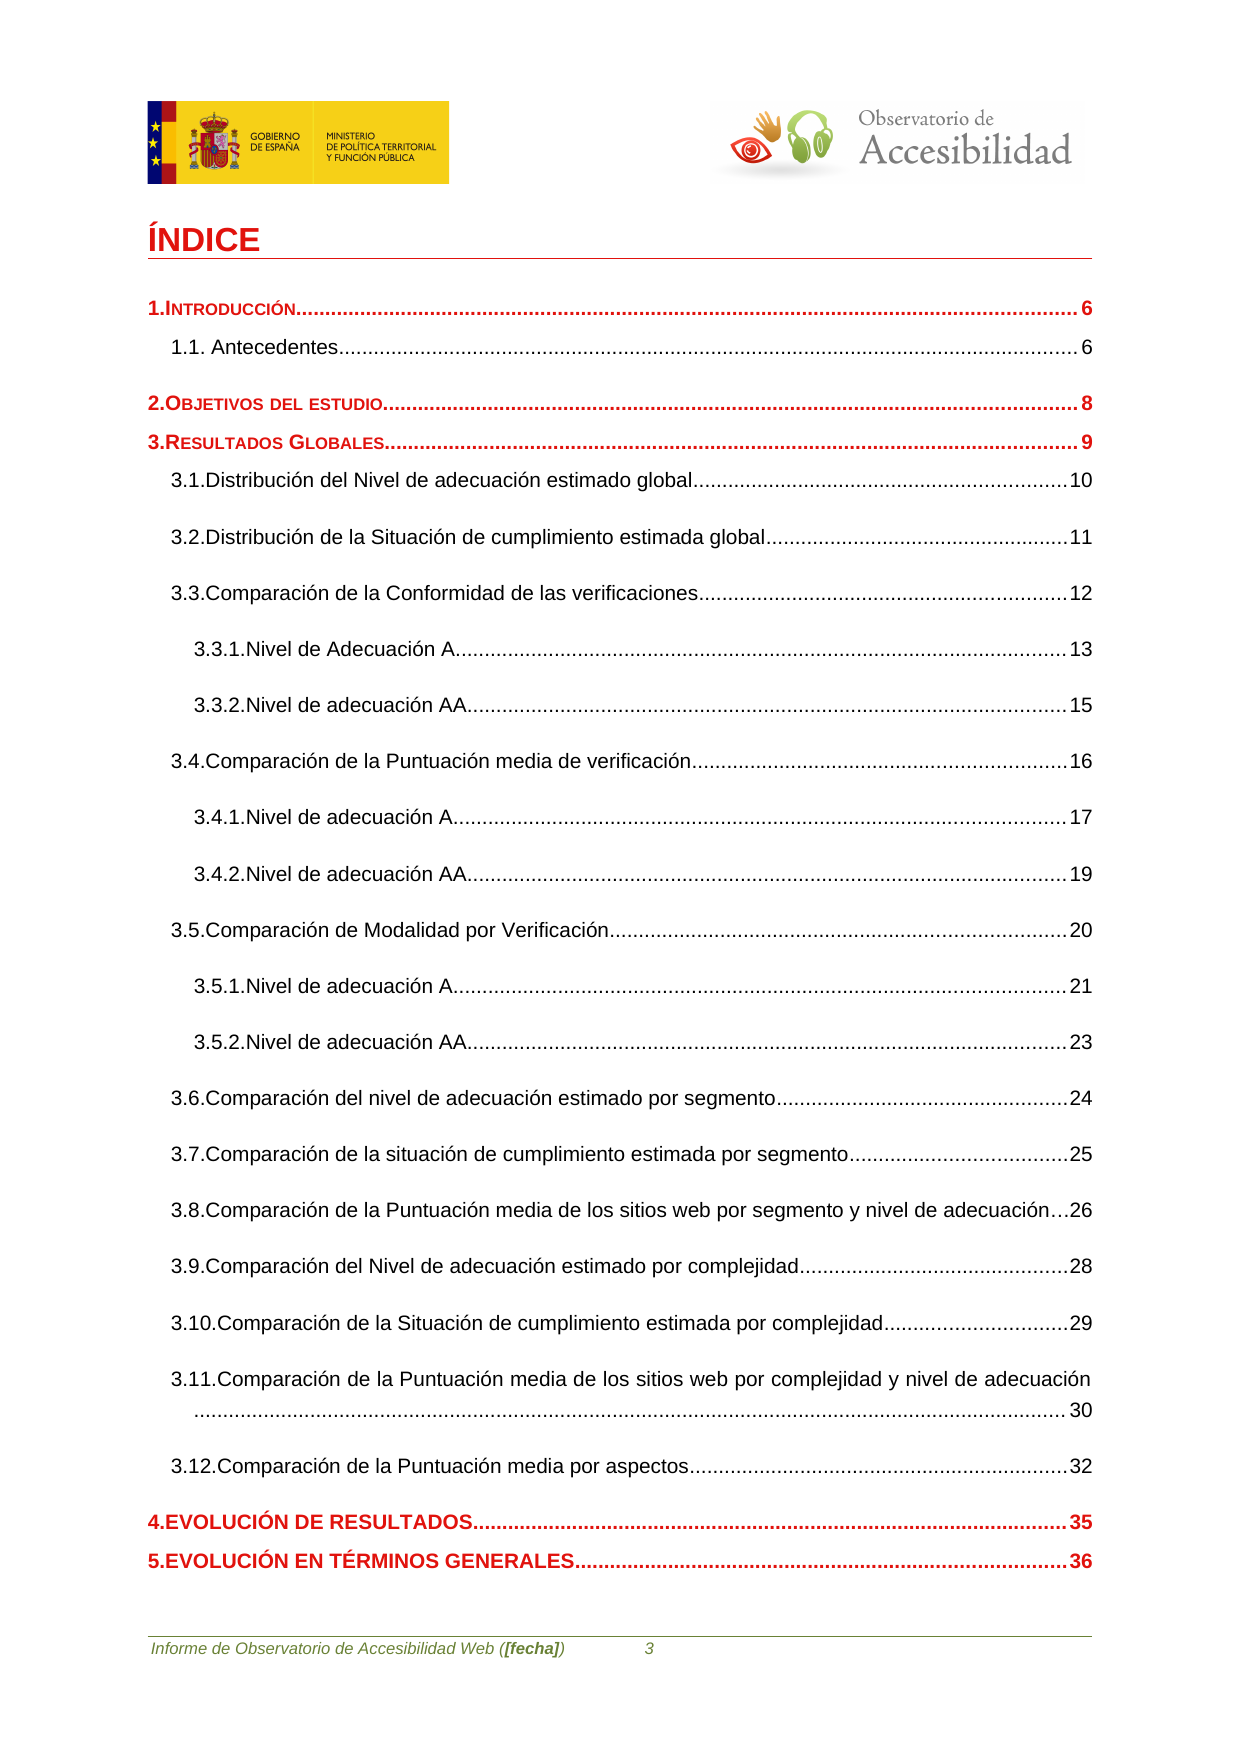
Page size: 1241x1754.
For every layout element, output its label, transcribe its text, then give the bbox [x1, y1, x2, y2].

text 3.1.Distribución del Nivel de adecuación estimado global 10 [171, 468, 1092, 492]
text 3.3.2.Nivel de adecuación AA 15 [193, 693, 1092, 717]
text 3.3.Comparación de la Conformidad de las verificaciones 12 [171, 581, 1092, 604]
text 3.11.Comparación de la Puntuación media de los sitios web por complejidad y nivel de adecuación 30 [171, 1367, 1092, 1422]
text 3.4.1.Nivel de adecuación A 17 [193, 805, 1092, 829]
text 3.5.Comparación de Modalidad por Verificación 20 [171, 917, 1092, 941]
picture [147, 101, 450, 184]
text 3.5.2.Nivel de adecuación AA 23 [193, 1030, 1092, 1054]
text 3.10.Comparación de la Situación de cumplimiento estimada por complejidad 29 [171, 1311, 1092, 1334]
text 2.Objetivos del estudio 8 [148, 391, 1092, 414]
text 1.1. Antecedentes 6 [171, 334, 1092, 358]
text 3.3.1.Nivel de Adecuación A 13 [193, 637, 1092, 661]
text 5.EVOLUCIÓN EN TÉRMINOS GENERALES 36 [148, 1549, 1092, 1573]
text 3.12.Comparación de la Puntuación media por aspectos 32 [171, 1454, 1092, 1478]
text 3.4.2.Nivel de adecuación AA 19 [193, 861, 1092, 885]
text 3.9.Comparación del Nivel de adecuación estimado por complejidad 28 [171, 1254, 1092, 1278]
text 3.7.Comparación de la situación de cumplimiento estimada por segmento 25 [171, 1142, 1092, 1166]
text 3.Resultados Globales 9 [148, 429, 1092, 453]
text 3.5.1.Nivel de adecuación A 21 [193, 974, 1092, 998]
text 3.2.Distribución de la Situación de cumplimiento estimada global 11 [171, 524, 1092, 548]
text 3.6.Comparación del nivel de adecuación estimado por segmento 24 [171, 1086, 1092, 1110]
text 1.Introducción 6 [148, 296, 1092, 319]
text Índice [148, 220, 1092, 258]
text 4.EVOLUCIÓN DE RESULTADOS 35 [148, 1510, 1092, 1534]
text 3.8.Comparación de la Puntuación media de los sitios web por segmento y nivel de adecuación 26 [171, 1198, 1092, 1222]
text 3.4.Comparación de la Puntuación media de verificación 16 [171, 749, 1092, 773]
picture [710, 101, 1086, 184]
